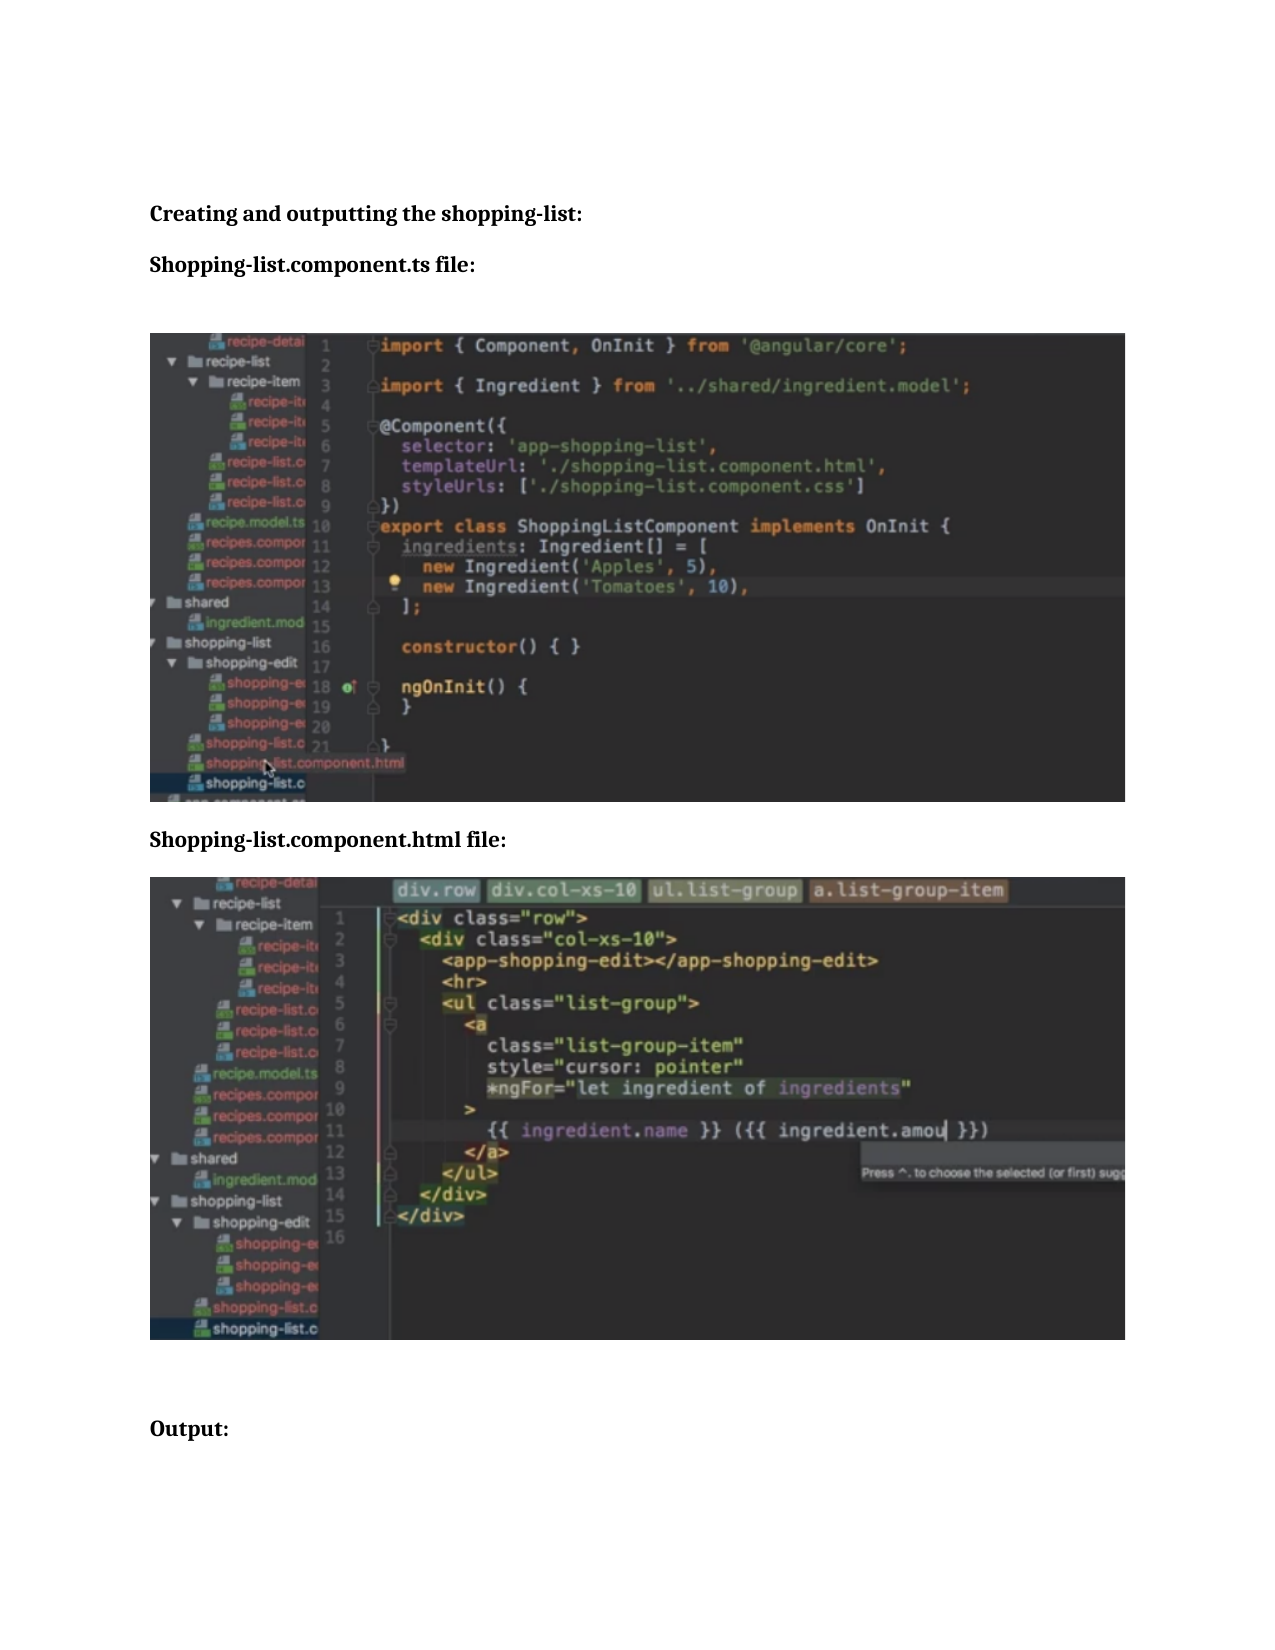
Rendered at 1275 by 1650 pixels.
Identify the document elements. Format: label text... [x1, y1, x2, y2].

subtitle Shopping-list.component.html file: [150, 827, 1125, 853]
picture [150, 333, 1125, 802]
subtitle Shopping-list.component.ts file: [150, 252, 1125, 278]
subtitle Creating and outputting the shopping-list: [150, 201, 1125, 227]
picture [150, 877, 1125, 1340]
subtitle Output: [150, 1416, 1125, 1442]
